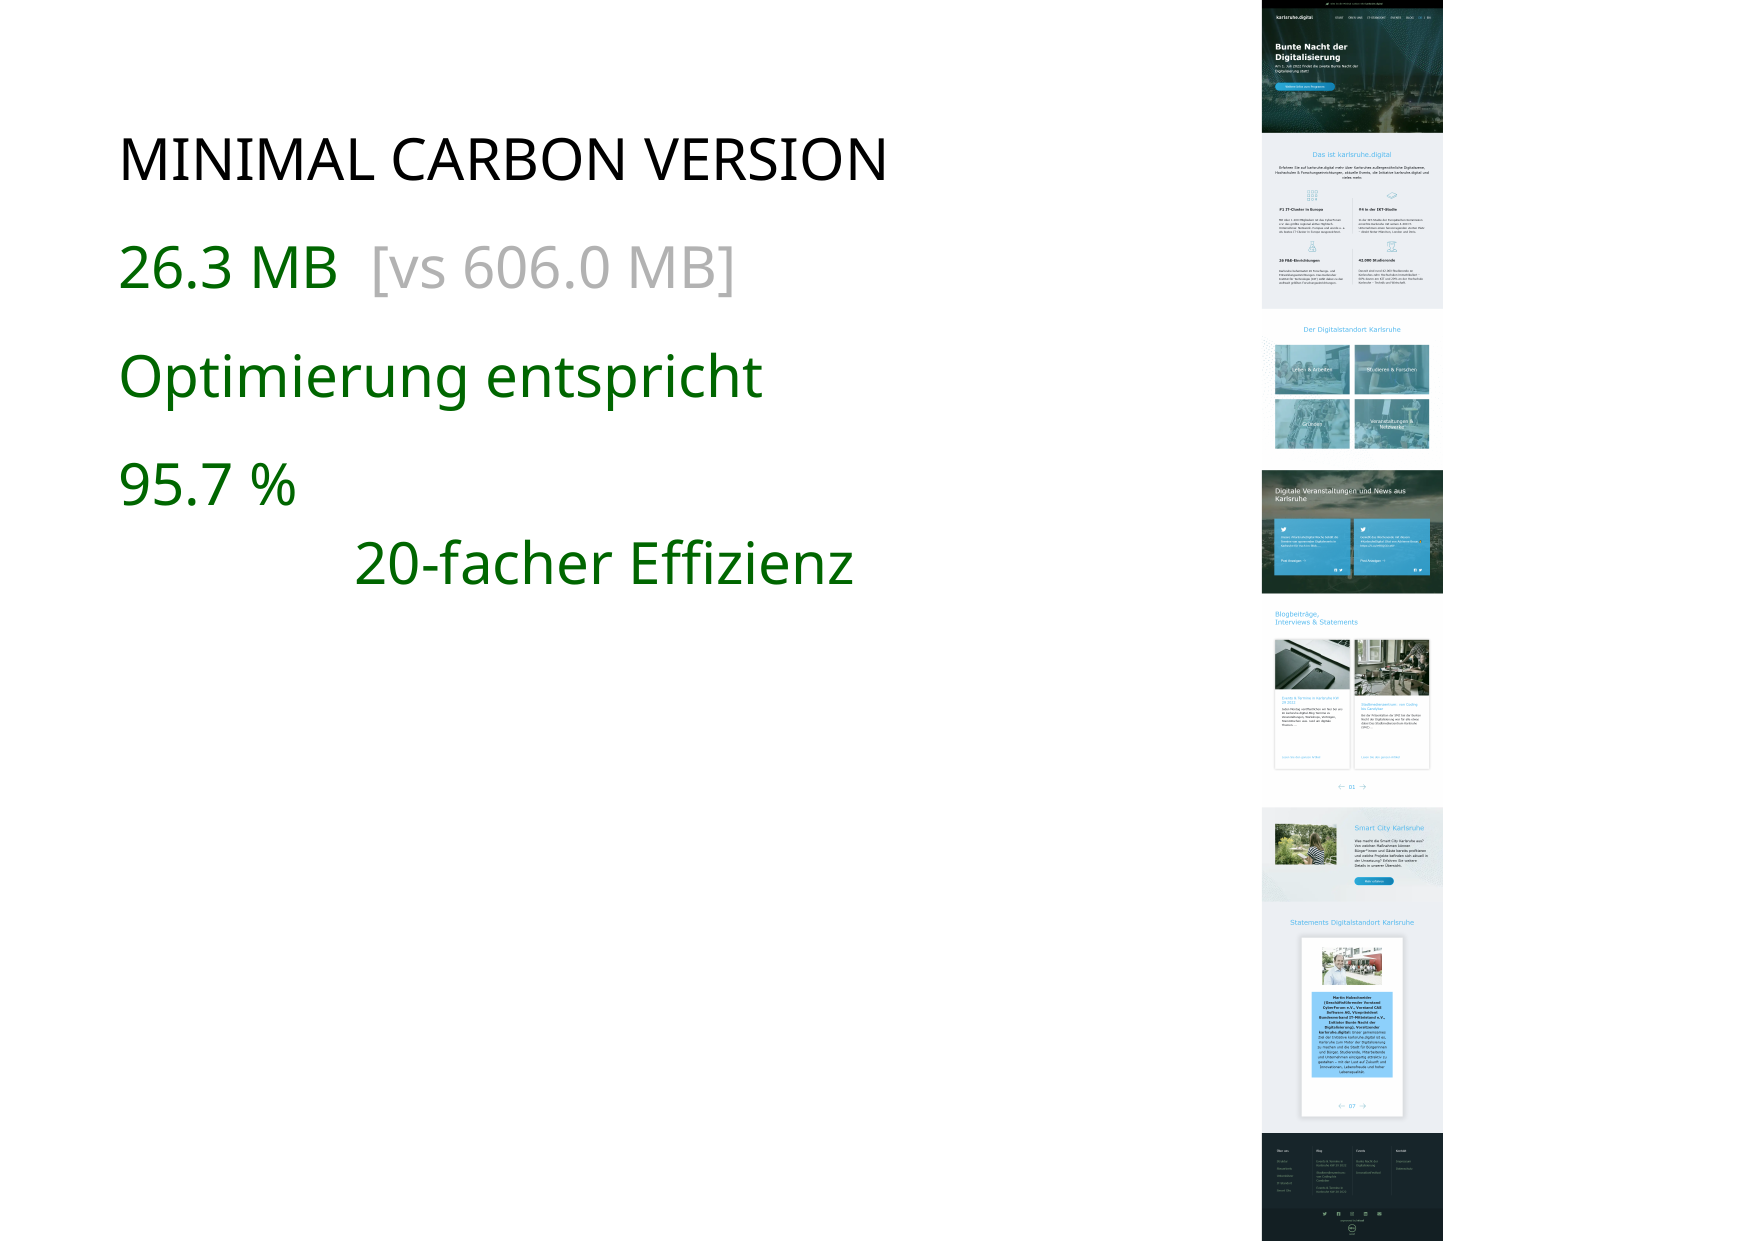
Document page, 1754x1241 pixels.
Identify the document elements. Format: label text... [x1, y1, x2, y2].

text 95.7 % [118, 443, 1261, 522]
text 20-facher Effizienz [118, 522, 1261, 602]
text [1443, 334, 1636, 414]
text Optimierung entspricht [118, 334, 1261, 414]
text [1443, 443, 1636, 522]
text [1443, 226, 1636, 306]
text MINIMAL CARBON VERSION [118, 118, 1261, 198]
picture [1261, 0, 1443, 1241]
text [1443, 522, 1636, 602]
text 26.3 MB [vs 606.0 MB] [118, 226, 1261, 306]
text [1443, 118, 1636, 198]
